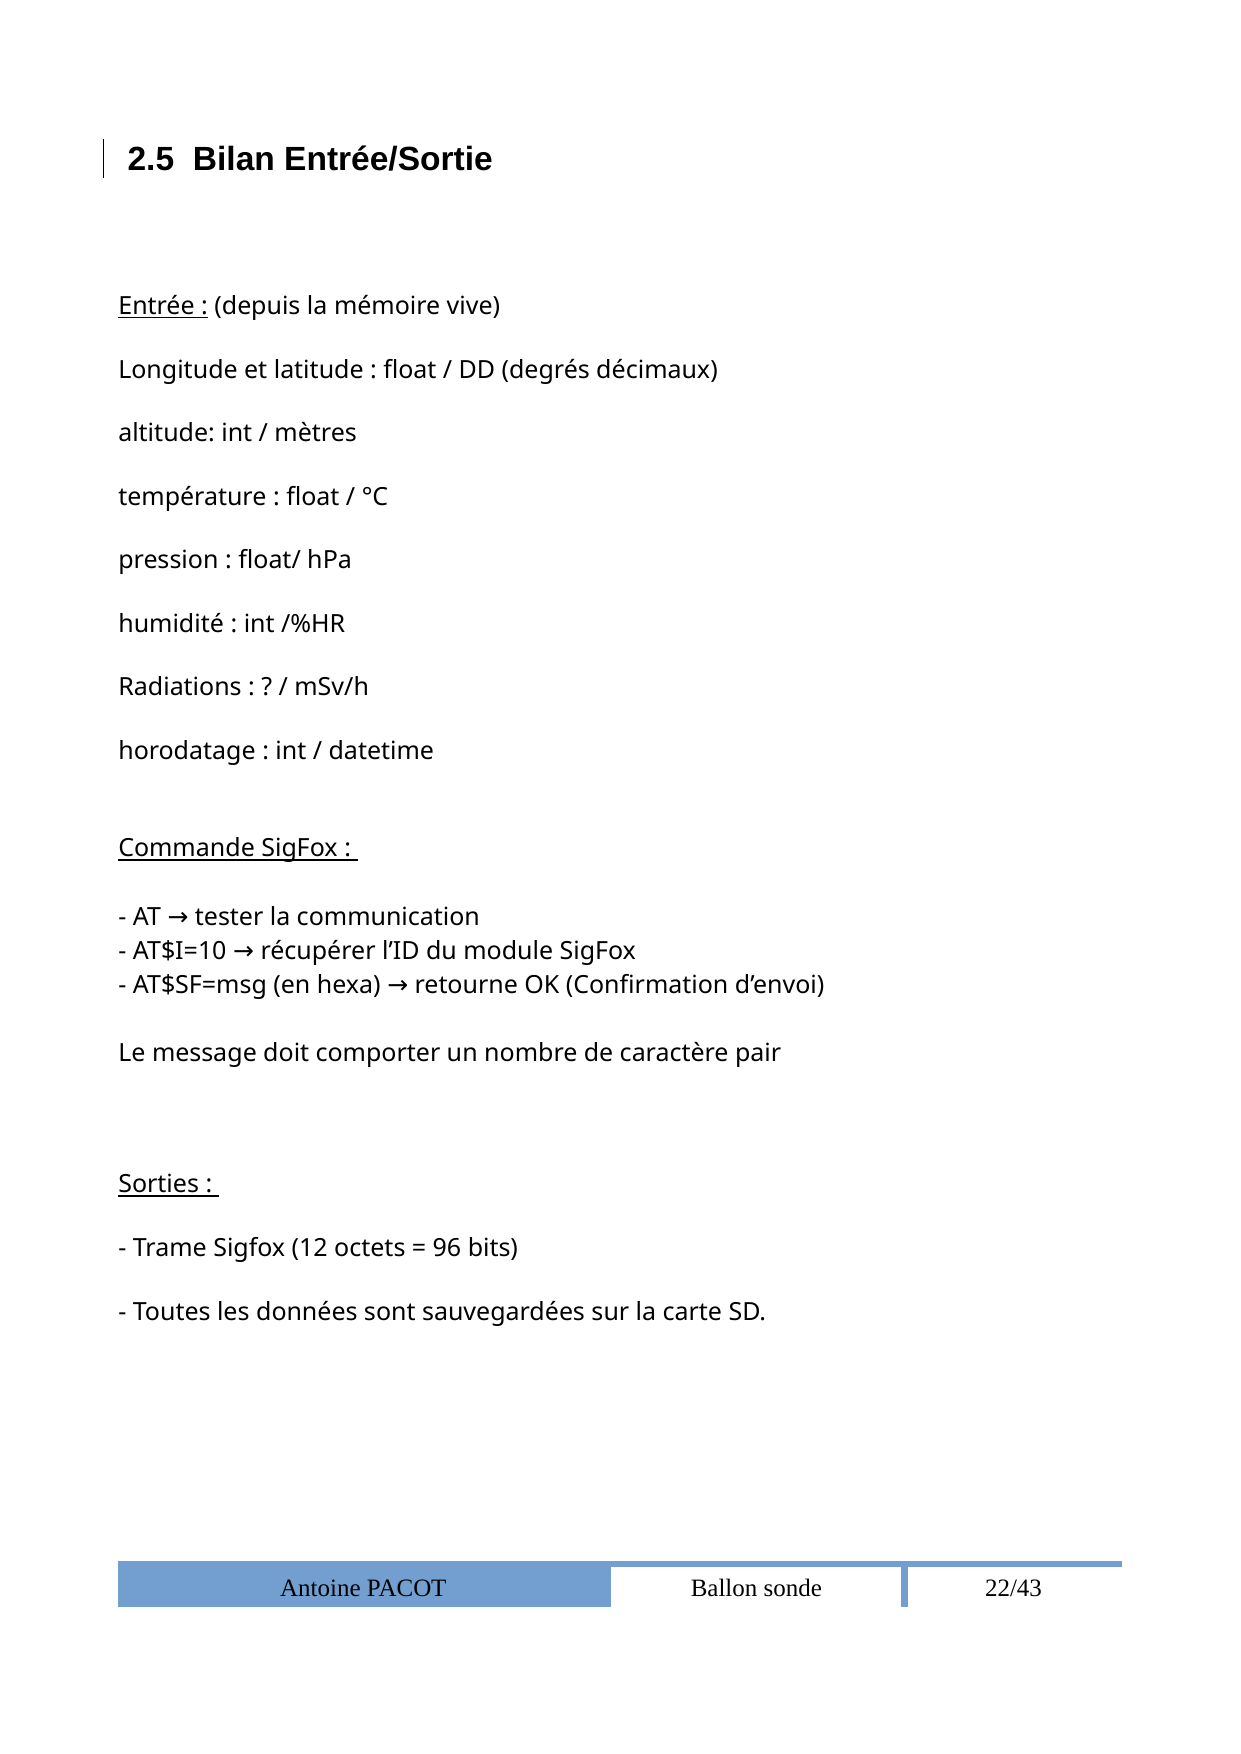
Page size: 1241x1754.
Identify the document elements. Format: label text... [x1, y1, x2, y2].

text - AT$I=10 → récupérer l’ID du module SigFox [118, 932, 1122, 966]
text Sorties : [118, 1166, 1122, 1200]
text horodatage : int / datetime [118, 732, 1122, 767]
text - AT → tester la communication [118, 898, 1122, 932]
text altitude: int / mètres [118, 415, 1122, 449]
text - Toutes les données sont sauvegardées sur la carte SD. [118, 1293, 1122, 1327]
text Entrée : (depuis la mémoire vive) [118, 288, 1122, 322]
text Longitude et latitude : float / DD (degrés décimaux) [118, 351, 1122, 385]
text Commande SigFox : [118, 830, 1122, 898]
text Le message doit comporter un nombre de caractère pair [118, 1034, 1122, 1068]
text Radiations : ? / mSv/h [118, 669, 1122, 703]
subtitle Bilan Entrée/Sortie [118, 139, 1122, 178]
text température : float / °C [118, 478, 1122, 512]
text humidité : int /%HR [118, 605, 1122, 639]
text - Trame Sigfox (12 octets = 96 bits) [118, 1230, 1122, 1264]
text pression : float/ hPa [118, 542, 1122, 576]
text - AT$SF=msg (en hexa) → retourne OK (Confirmation d’envoi) [118, 966, 1122, 1000]
